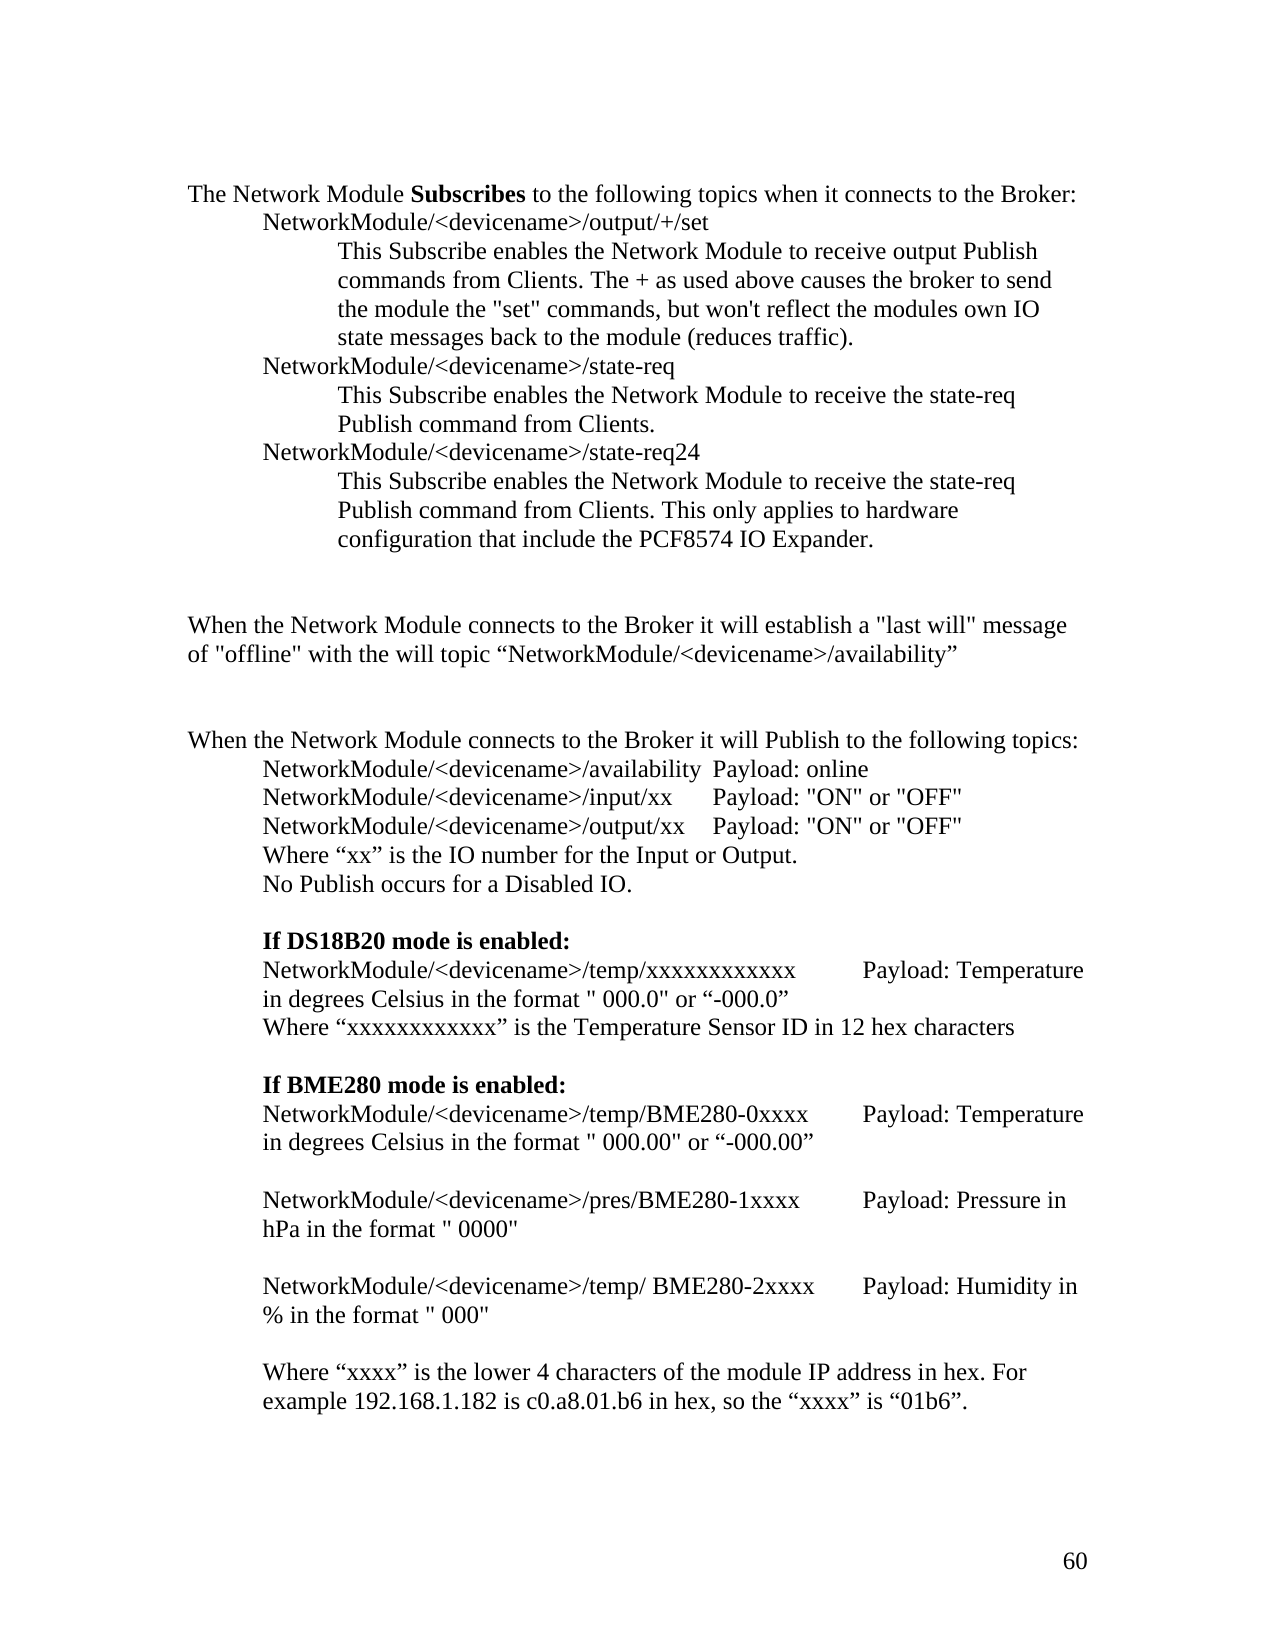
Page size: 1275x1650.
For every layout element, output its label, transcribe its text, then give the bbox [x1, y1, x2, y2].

text NetworkModule/<devicename>/output/+/set [262, 207, 1087, 236]
text NetworkModule/<devicename>/temp/xxxxxxxxxxxx Payload: Temperature in degrees Celsius in the format " 000.0" or “-000.0” [262, 955, 1087, 1012]
text When the Network Module connects to the Broker it will establish a "last will" message of "offline" with the will topic “NetworkModule/<devicename>/availability” [187, 610, 1087, 667]
text NetworkModule/<devicename>/pres/BME280-1xxxx Payload: Pressure in hPa in the format " 0000" [262, 1185, 1087, 1242]
text Where “xxxxxxxxxxxx” is the Temperature Sensor ID in 12 hex characters [262, 1012, 1087, 1041]
text If DS18B20 mode is enabled: [262, 926, 1087, 955]
text NetworkModule/<devicename>/temp/BME280-0xxxx Payload: Temperature in degrees Celsius in the format " 000.00" or “-000.00” [262, 1099, 1087, 1156]
text This Subscribe enables the Network Module to receive the state-req Publish command from Clients. This only applies to hardware configuration that include the PCF8574 IO Expander. [337, 466, 1087, 552]
text NetworkModule/<devicename>/availability Payload: online [262, 754, 1087, 782]
text This Subscribe enables the Network Module to receive the state-req Publish command from Clients. [337, 380, 1087, 437]
text The Network Module Subscribes to the following topics when it connects to the Broker: [187, 179, 1087, 207]
text No Publish occurs for a Disabled IO. [187, 869, 1087, 897]
text When the Network Module connects to the Broker it will Publish to the following topics: [187, 725, 1087, 754]
text NetworkModule/<devicename>/output/xx Payload: "ON" or "OFF" [262, 811, 1087, 840]
text Where “xx” is the IO number for the Input or Output. [187, 840, 1087, 869]
text NetworkModule/<devicename>/temp/ BME280-2xxxx Payload: Humidity in % in the format " 000" [262, 1271, 1087, 1329]
text NetworkModule/<devicename>/state-req [262, 351, 1087, 380]
text This Subscribe enables the Network Module to receive output Publish commands from Clients. The + as used above causes the broker to send the module the "set" commands, but won't reflect the modules own IO state messages back to the module (reduces traffic). [337, 236, 1087, 351]
text Where “xxxx” is the lower 4 characters of the module IP address in hex. For example 192.168.1.182 is c0.a8.01.b6 in hex, so the “xxxx” is “01b6”. [262, 1357, 1087, 1415]
text NetworkModule/<devicename>/input/xx Payload: "ON" or "OFF" [262, 782, 1087, 811]
text If BME280 mode is enabled: [262, 1070, 1087, 1099]
text NetworkModule/<devicename>/state-req24 [262, 437, 1087, 466]
